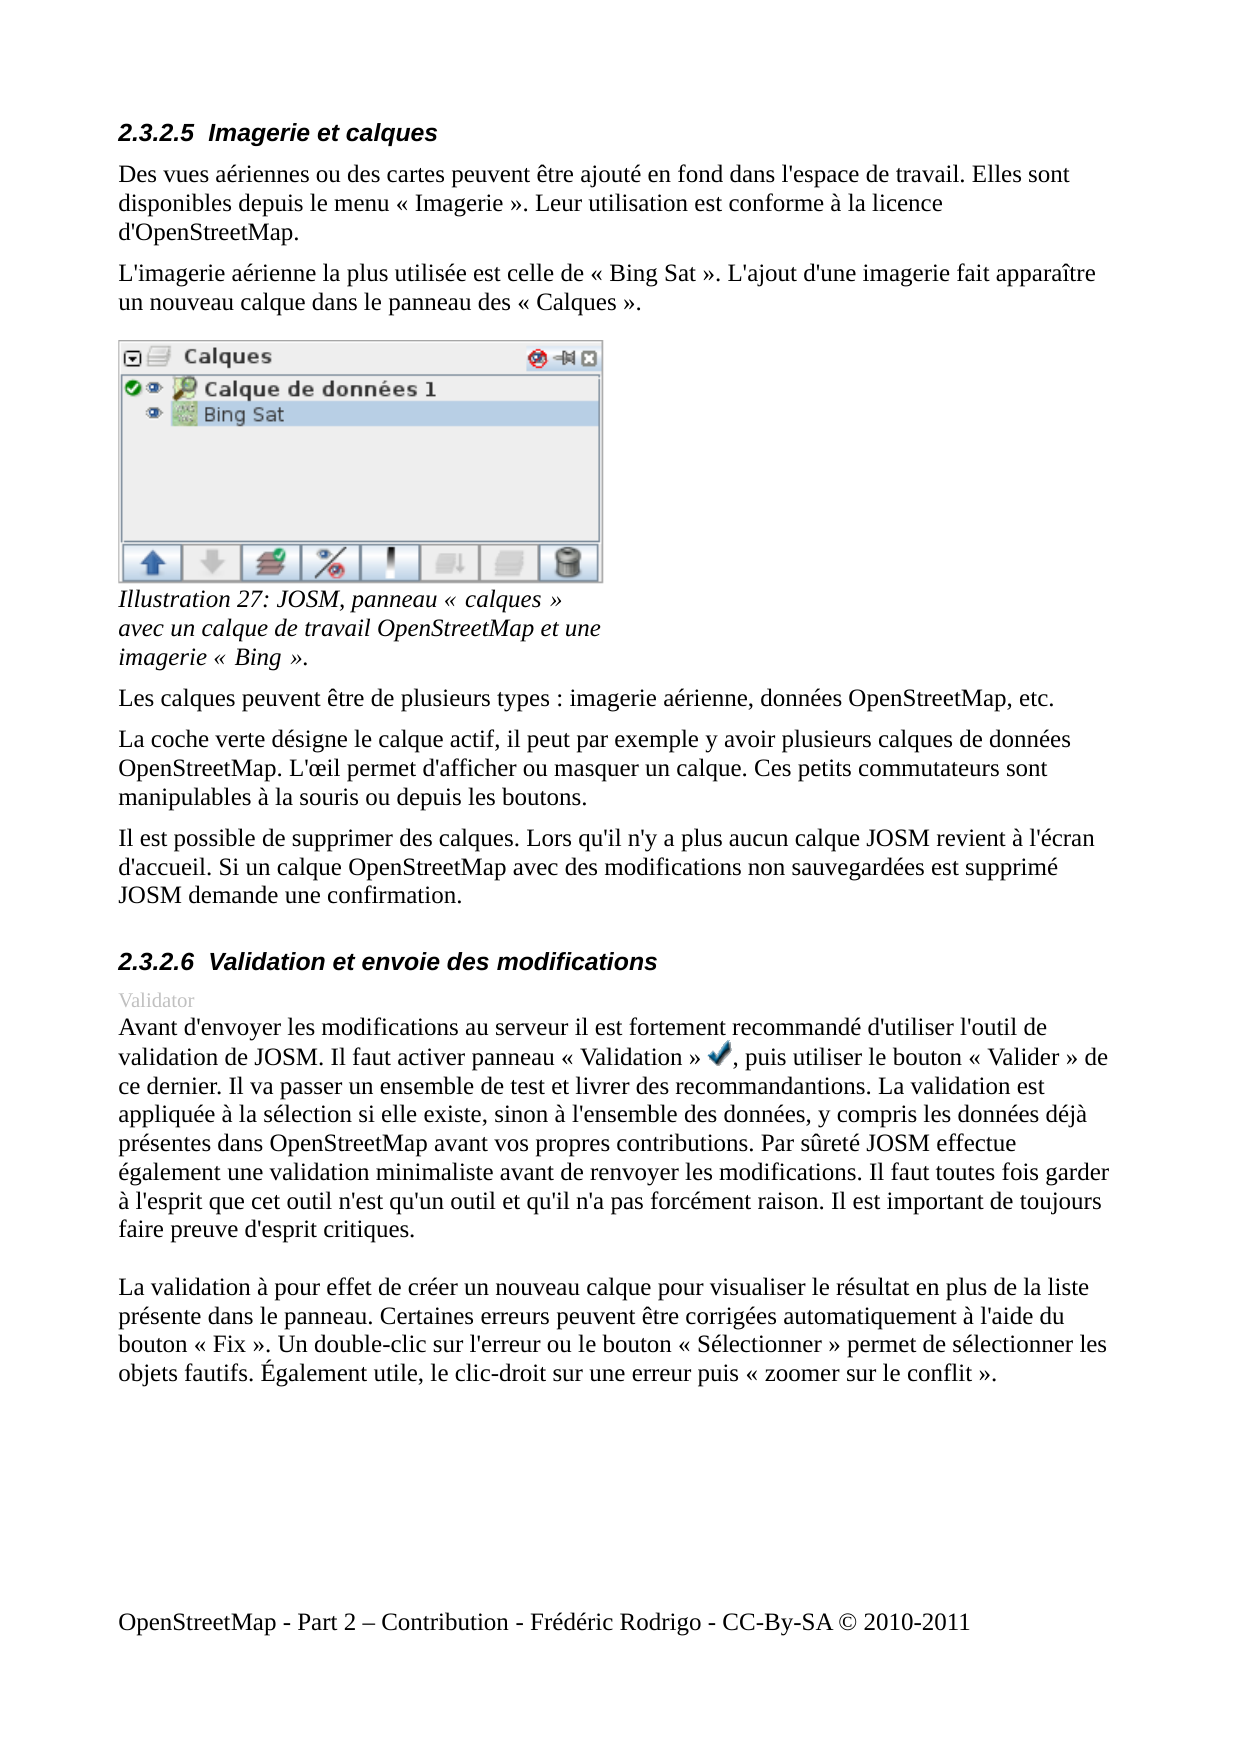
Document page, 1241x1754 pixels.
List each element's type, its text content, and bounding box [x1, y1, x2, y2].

text La coche verte désigne le calque actif, il peut par exemple y avoir plusieurs calques de données OpenStreetMap. L'œil permet d'afficher ou masquer un calque. Ces petits commutateurs sont manipulables à la souris ou depuis les boutons. [118, 724, 1122, 810]
text Il est possible de supprimer des calques. Lors qu'il n'y a plus aucun calque JOSM revient à l'écran d'accueil. Si un calque OpenStreetMap avec des modifications non sauvegardées est supprimé JOSM demande une confirmation. [118, 823, 1122, 909]
text Les calques peuvent être de plusieurs types : imagerie aérienne, données OpenStreetMap, etc. [118, 683, 1122, 712]
subtitle Imagerie et calques [118, 118, 1122, 147]
picture [707, 1040, 733, 1066]
text Des vues aériennes ou des cartes peuvent être ajouté en fond dans l'espace de travail. Elles sont disponibles depuis le menu « Imagerie ». Leur utilisation est conforme à la licence d'OpenStreetMap. [118, 159, 1122, 245]
text Validator [118, 988, 1122, 1012]
subtitle Validation et envoie des modifications [118, 947, 1122, 975]
text Illustration 27: JOSM, panneau « calques » avec un calque de travail OpenStreetMap et une imagerie « Bing ». [118, 585, 604, 670]
text Avant d'envoyer les modifications au serveur il est fortement recommandé d'utiliser l'outil de validation de JOSM. Il faut activer panneau « Validation » , puis utiliser le bouton « Valider » de ce dernier. Il va passer un ensemble de test et livrer des recommandantions. La validation est appliquée à la sélection si elle existe, sinon à l'ensemble des données, y compris les données déjà présentes dans OpenStreetMap avant vos propres contributions. Par sûreté JOSM effectue également une validation minimaliste avant de renvoyer les modifications. Il faut toutes fois garder à l'esprit que cet outil n'est qu'un outil et qu'il n'a pas forcément raison. Il est important de toujours faire preuve d'esprit critiques. [118, 1012, 1122, 1243]
picture [118, 340, 605, 585]
text La validation à pour effet de créer un nouveau calque pour visualiser le résultat en plus de la liste présente dans le panneau. Certaines erreurs peuvent être corrigées automatiquement à l'aide du bouton « Fix ». Un double-clic sur l'erreur ou le bouton « Sélectionner » permet de sélectionner les objets fautifs. Également utile, le clic-droit sur une erreur puis « zoomer sur le conflit ». [118, 1272, 1122, 1387]
text L'imagerie aérienne la plus utilisée est celle de « Bing Sat ». L'ajout d'une imagerie fait apparaître un nouveau calque dans le panneau des « Calques ». [118, 258, 1122, 315]
